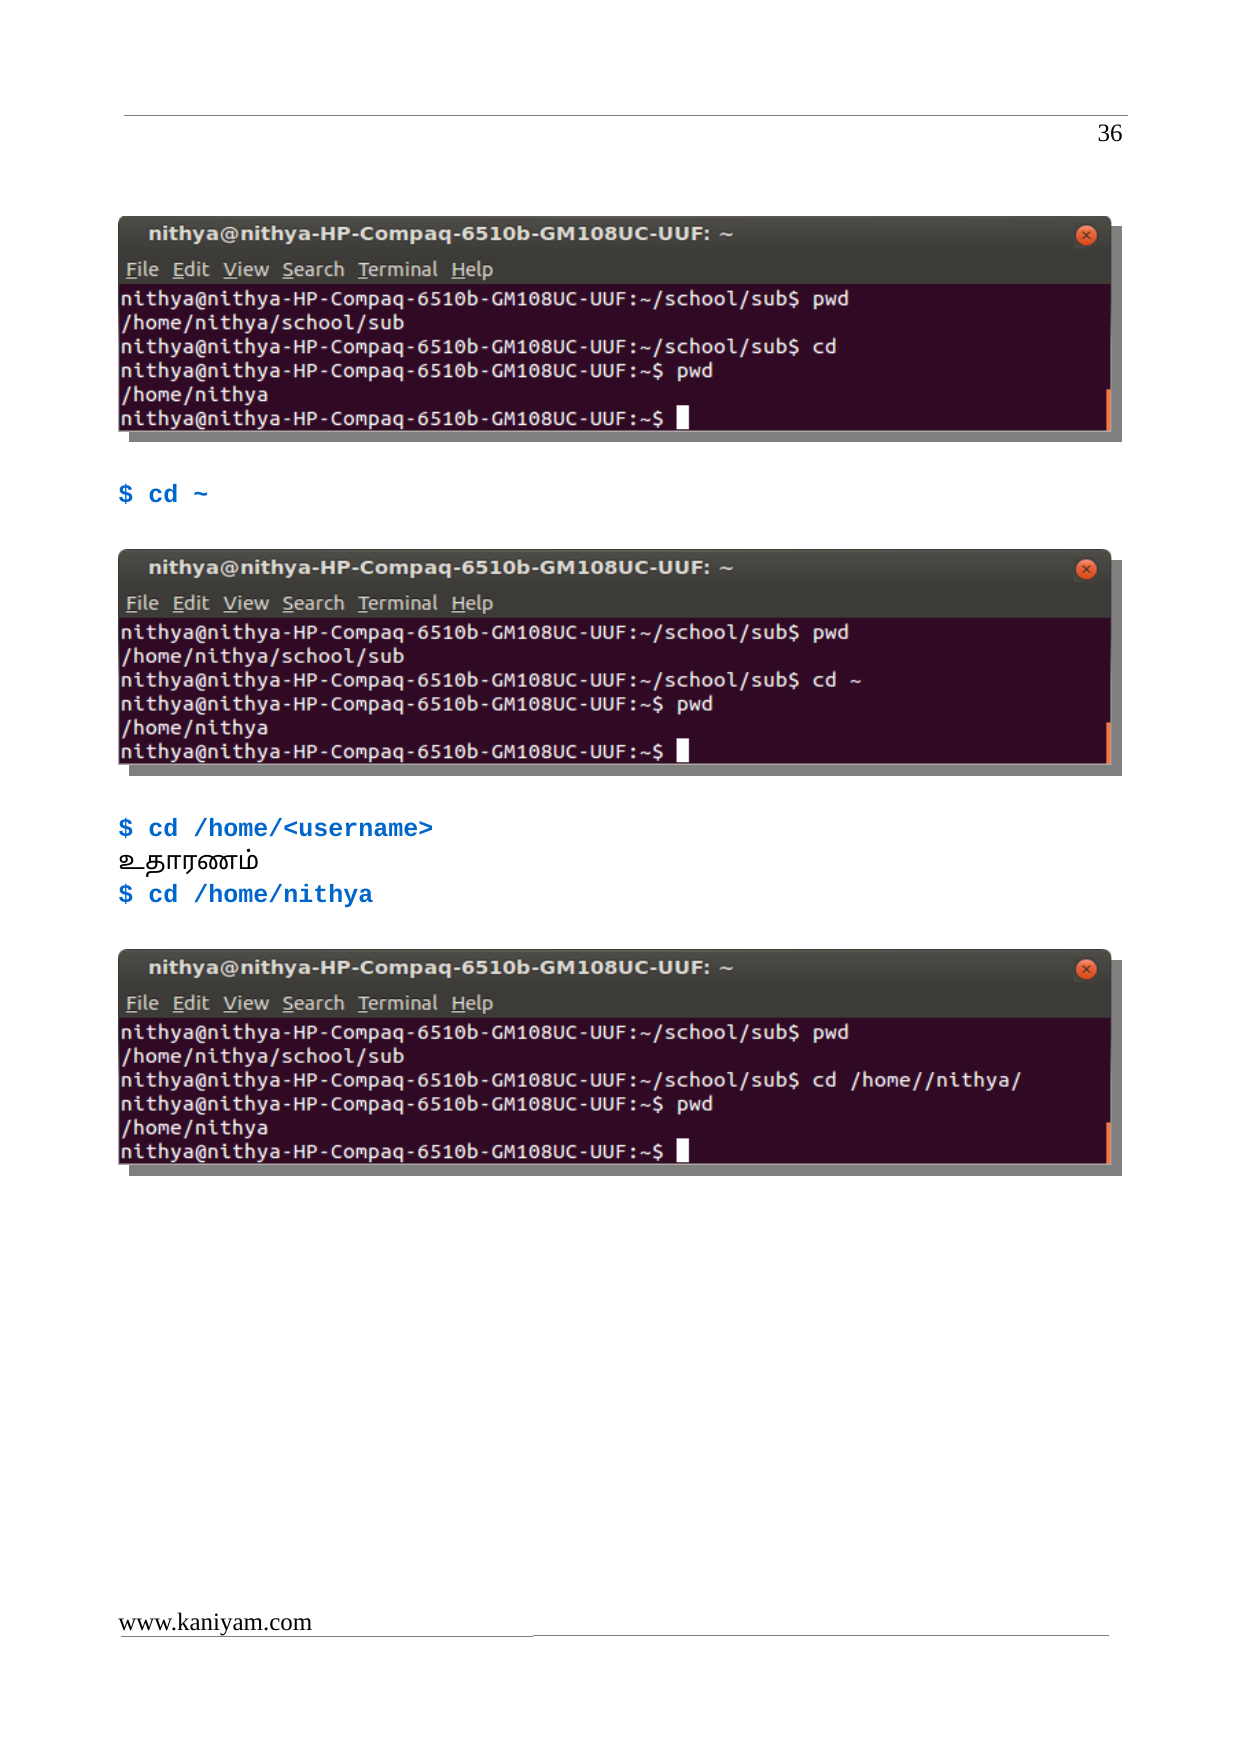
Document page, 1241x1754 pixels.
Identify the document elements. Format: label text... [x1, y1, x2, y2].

picture [118, 549, 1112, 765]
picture [118, 949, 1112, 1165]
text $ cd ~ [118, 482, 1122, 510]
text $ cd /home/nithya [118, 882, 1122, 910]
text $ cd /home/<username> [118, 815, 1122, 844]
picture [118, 216, 1112, 432]
text உதாரணம் [118, 844, 1122, 882]
